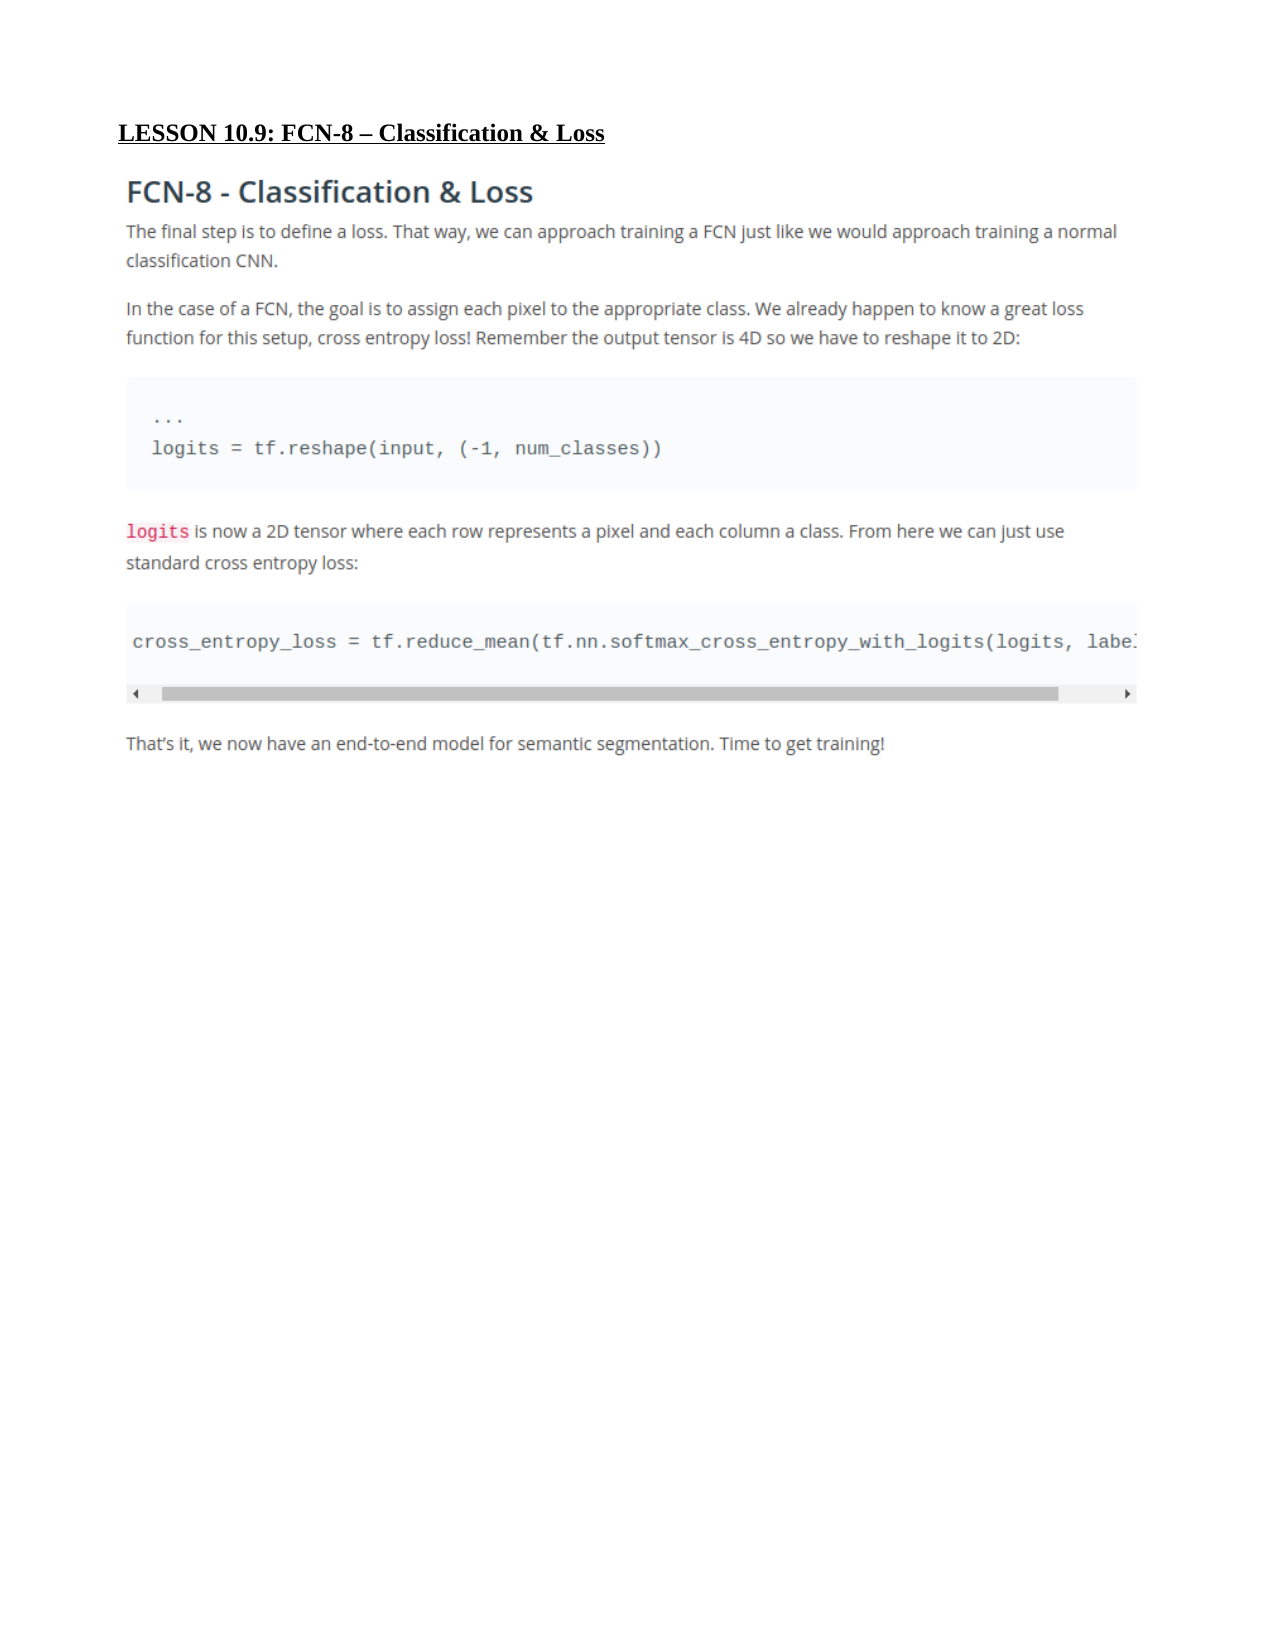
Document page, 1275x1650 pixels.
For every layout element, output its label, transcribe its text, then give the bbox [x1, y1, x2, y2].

picture [118, 175, 1157, 768]
text LESSON 10.9: FCN-8 – Classification & Loss [118, 118, 1157, 147]
